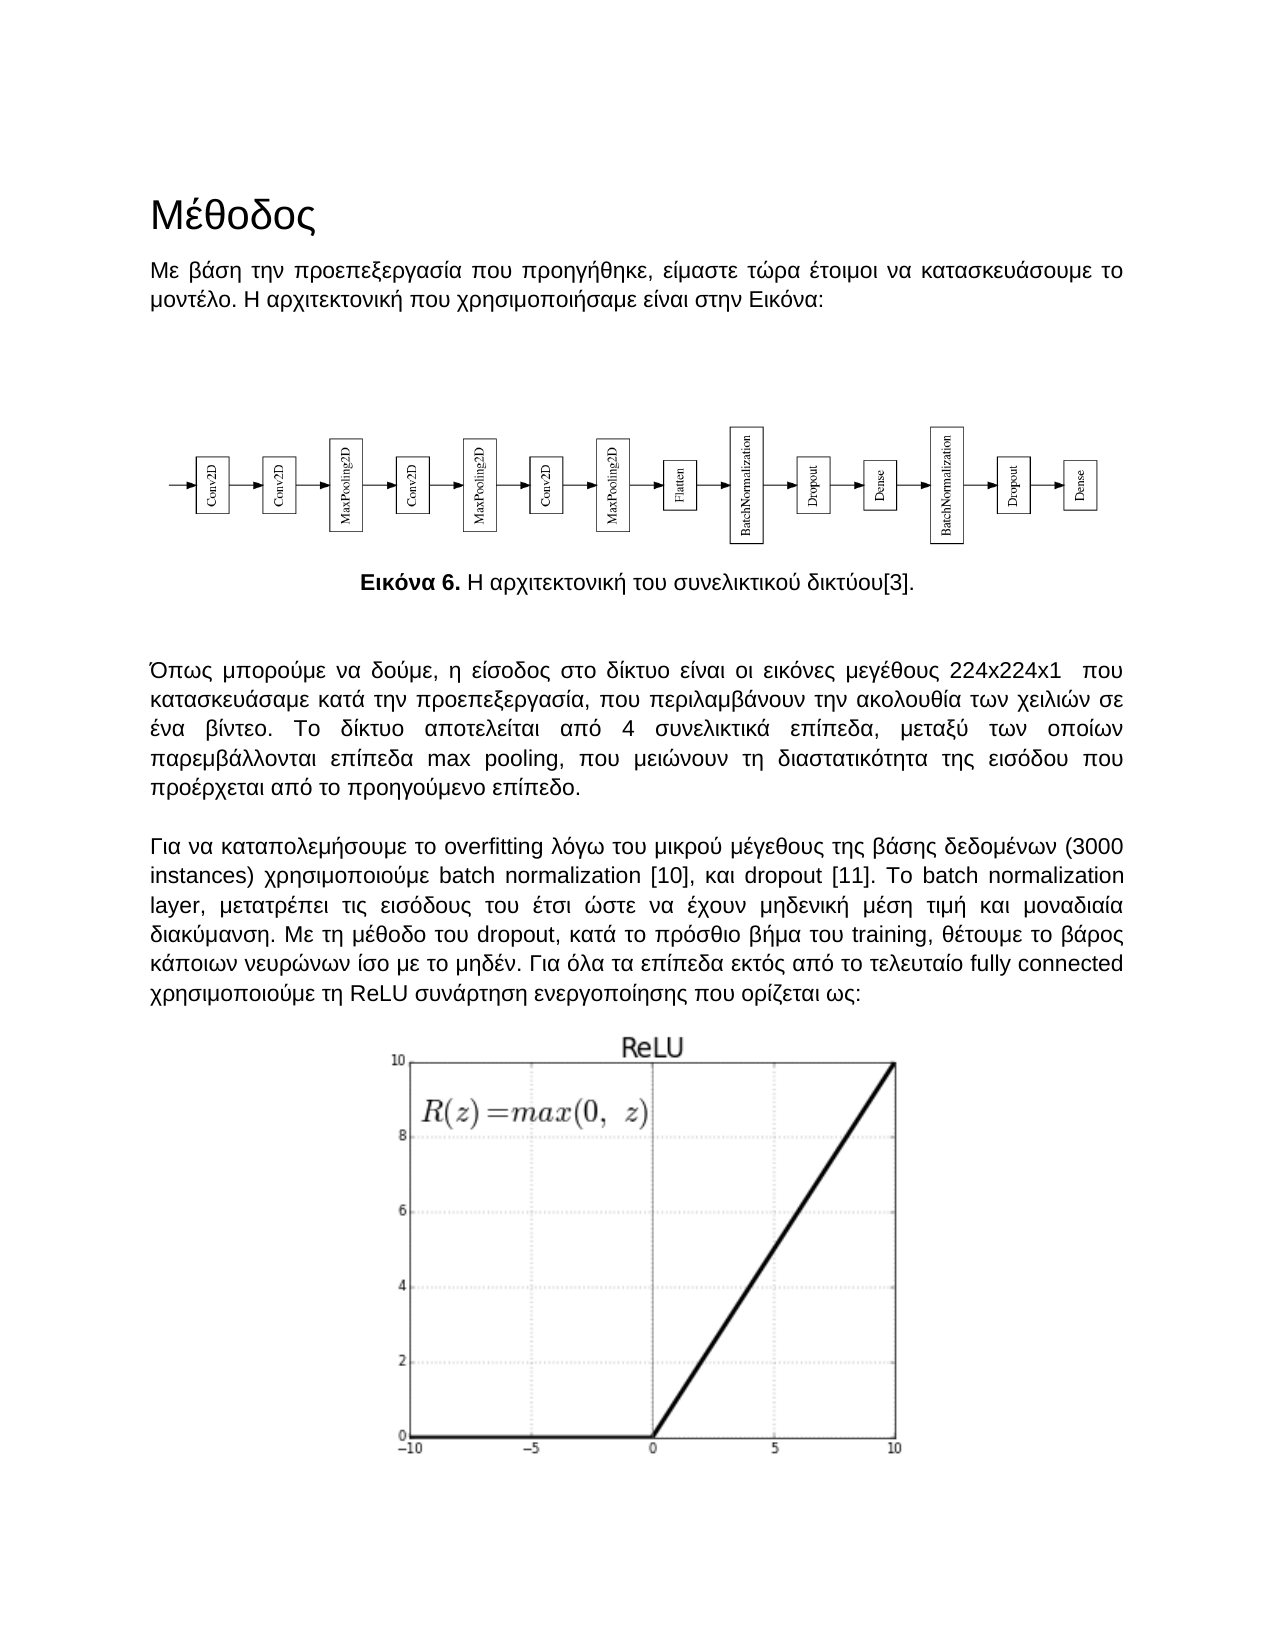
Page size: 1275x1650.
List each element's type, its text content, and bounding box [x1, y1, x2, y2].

text Εικόνα 6. Η αρχιτεκτονική του συνελικτικού δικτύου[3]. [150, 569, 1125, 595]
text Με βάση την προεπεξεργασία που προηγήθηκε, είμαστε τώρα έτοιμοι να κατασκευάσουμε το μοντέλο. Η αρχιτεκτονική που χρησιμοποιήσαμε είναι στην Εικόνα: [150, 258, 1125, 313]
subtitle Μέθοδος [150, 192, 1125, 238]
text Όπως μπορούμε να δούμε, η είσοδος στο δίκτυο είναι οι εικόνες μεγέθους 224x224x1 που κατασκευάσαμε κατά την προεπεξεργασία, που περιλαμβάνουν την ακολουθία των χειλιών σε ένα βίντεο. Το δίκτυο αποτελείται από 4 συνελικτικά επίπεδα, μεταξύ των οποίων παρεμβάλλονται επίπεδα max pooling, που μειώνουν τη διαστατικότητα της εισόδου που προέρχεται από το προηγούμενο επίπεδο. [150, 657, 1125, 801]
picture [168, 423, 1100, 547]
picture [358, 1028, 917, 1463]
text Για να καταπολεμήσουμε το overfitting λόγω του μικρού μέγεθους της βάσης δεδομένων (3000 instances) χρησιμοποιούμε batch normalization [10], και dropout [11]. Το batch normalization layer, μετατρέπει τις εισόδους του έτσι ώστε να έχουν μηδενική μέση τιμή και μοναδιαία διακύμανση. Με τη μέθοδο του dropout, κατά το πρόσθιο βήμα του training, θέτουμε το βάρος κάποιων νευρώνων ίσο με το μηδέν. Για όλα τα επίπεδα εκτός από το τελευταίο fully connected χρησιμοποιούμε τη ReLU συνάρτηση ενεργοποίησης που ορίζεται ως: [150, 834, 1125, 1006]
